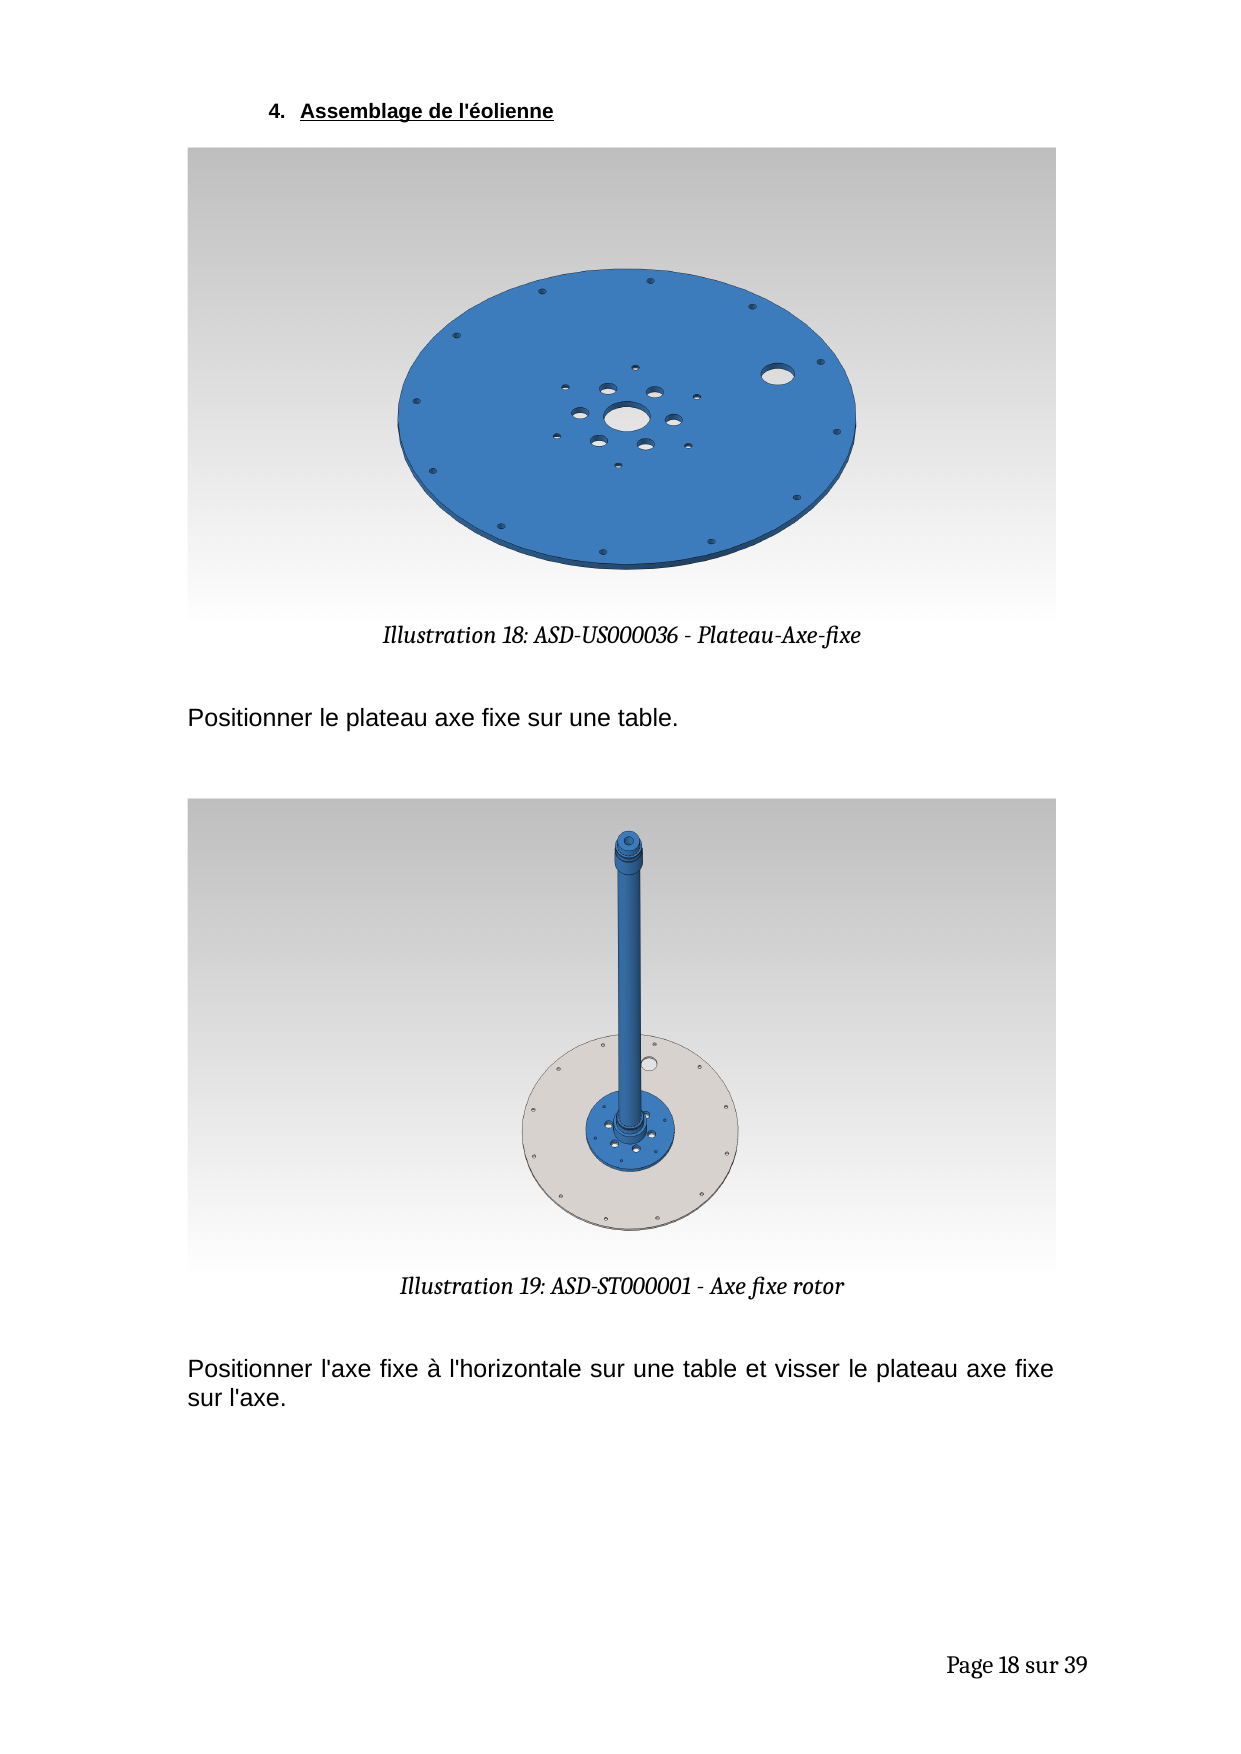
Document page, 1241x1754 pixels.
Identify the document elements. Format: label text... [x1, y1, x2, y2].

text Illustration 19: ASD-ST000001 - Axe fixe rotor [187, 1272, 1056, 1300]
text Positionner le plateau axe fixe sur une table. [187, 703, 1056, 732]
text Illustration 18: ASD-US000036 - Plateau-Axe-fixe [187, 621, 1056, 650]
text Positionner l'axe fixe à l'horizontale sur une table et visser le plateau axe fixe sur l'axe. [187, 1354, 1056, 1412]
subtitle Assemblage de l'éolienne [262, 99, 1056, 123]
picture [187, 798, 1056, 1272]
picture [187, 147, 1056, 621]
